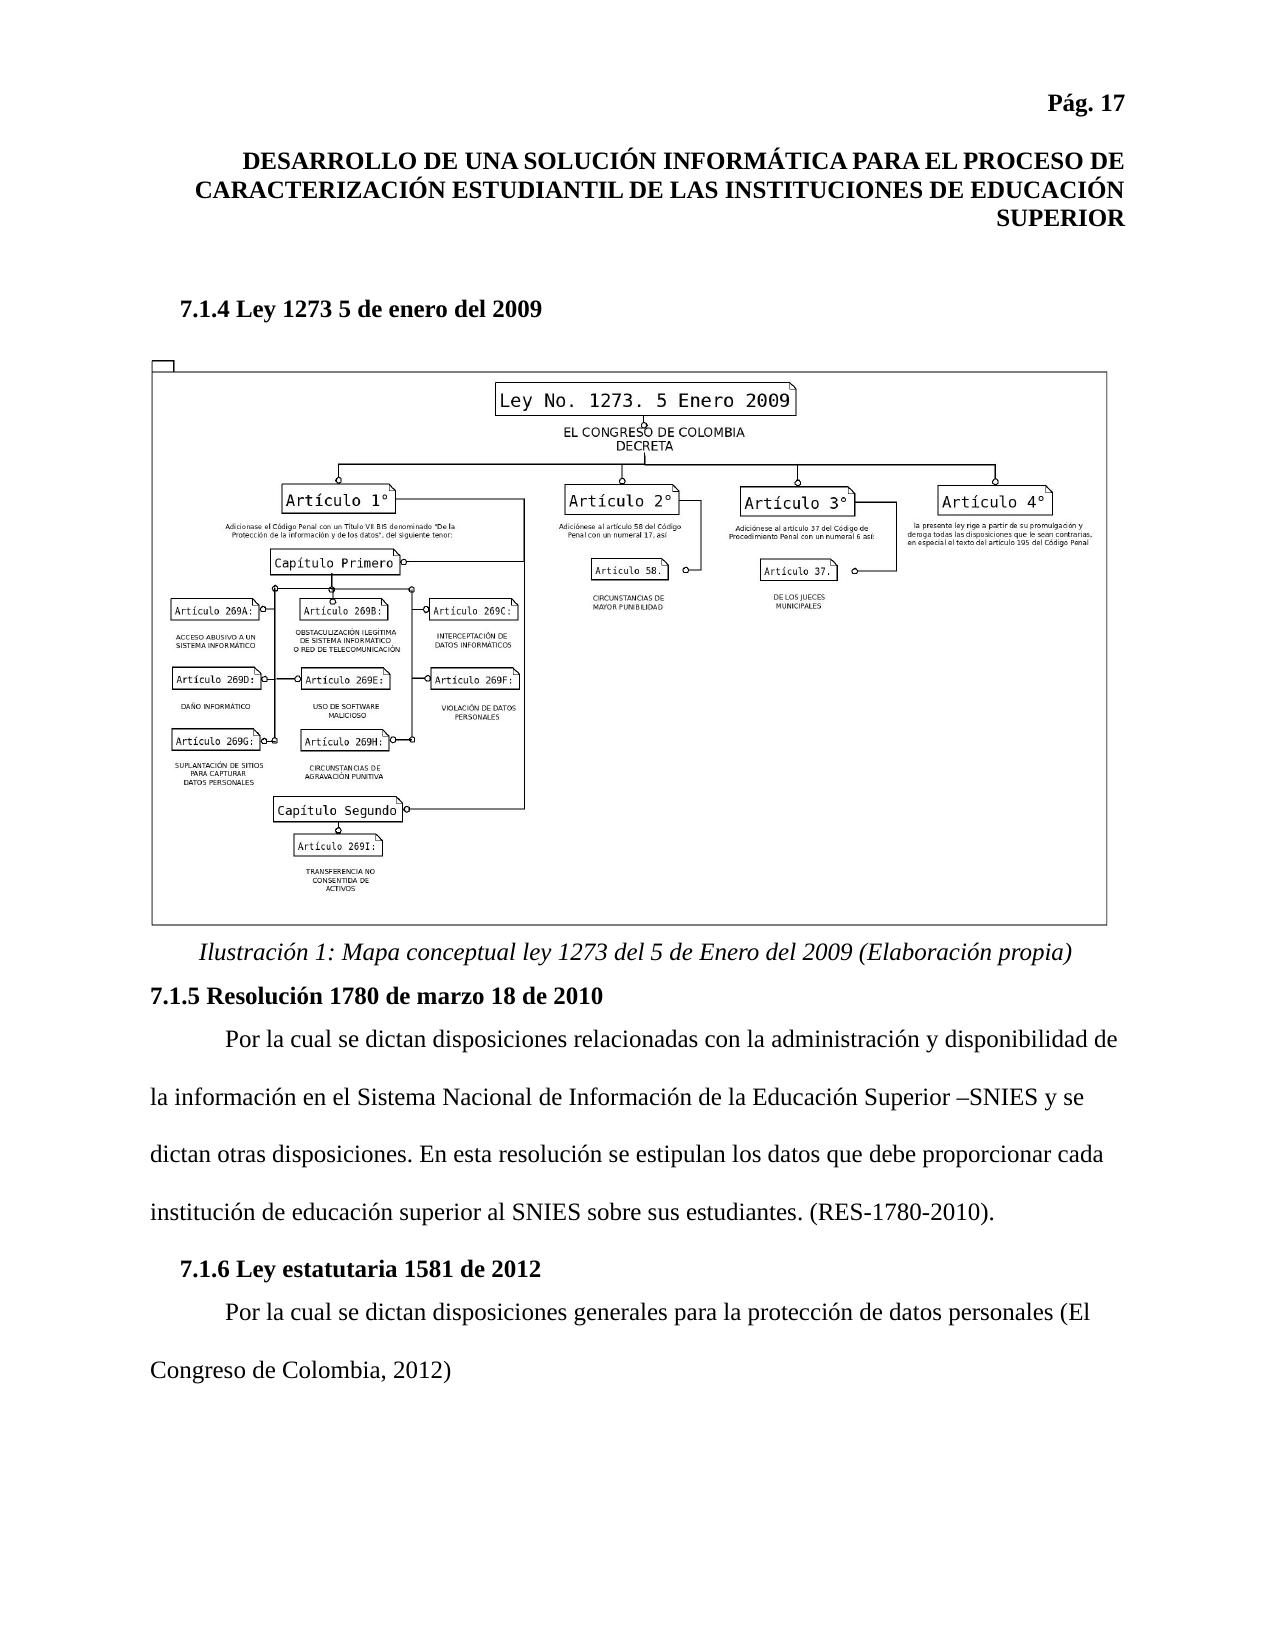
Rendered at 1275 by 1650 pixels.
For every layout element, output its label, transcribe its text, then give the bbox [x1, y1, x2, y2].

picture [151, 360, 1108, 926]
subtitle 7.1.4 Ley 1273 5 de enero del 2009 [150, 294, 1125, 323]
text Por la cual se dictan disposiciones relacionadas con la administración y disponibilidad de la información en el Sistema Nacional de Información de la Educación Superior –SNIES y se dictan otras disposiciones. En esta resolución se estipulan los datos que debe proporcionar cada institución de educación superior al SNIES sobre sus estudiantes. (RES-1780-2010). [150, 1024, 1125, 1226]
text Por la cual se dictan disposiciones generales para la protección de datos personales (El Congreso de Colombia, 2012) [150, 1297, 1125, 1384]
list Ilustración 1: Mapa conceptual ley 1273 del 5 de Enero del 2009 (Elaboración propia) [152, 937, 1122, 966]
subtitle 7.1.5 Resolución 1780 de marzo 18 de 2010 [150, 338, 1125, 1010]
subtitle 7.1.6 Ley estatutaria 1581 de 2012 [150, 1254, 1125, 1283]
